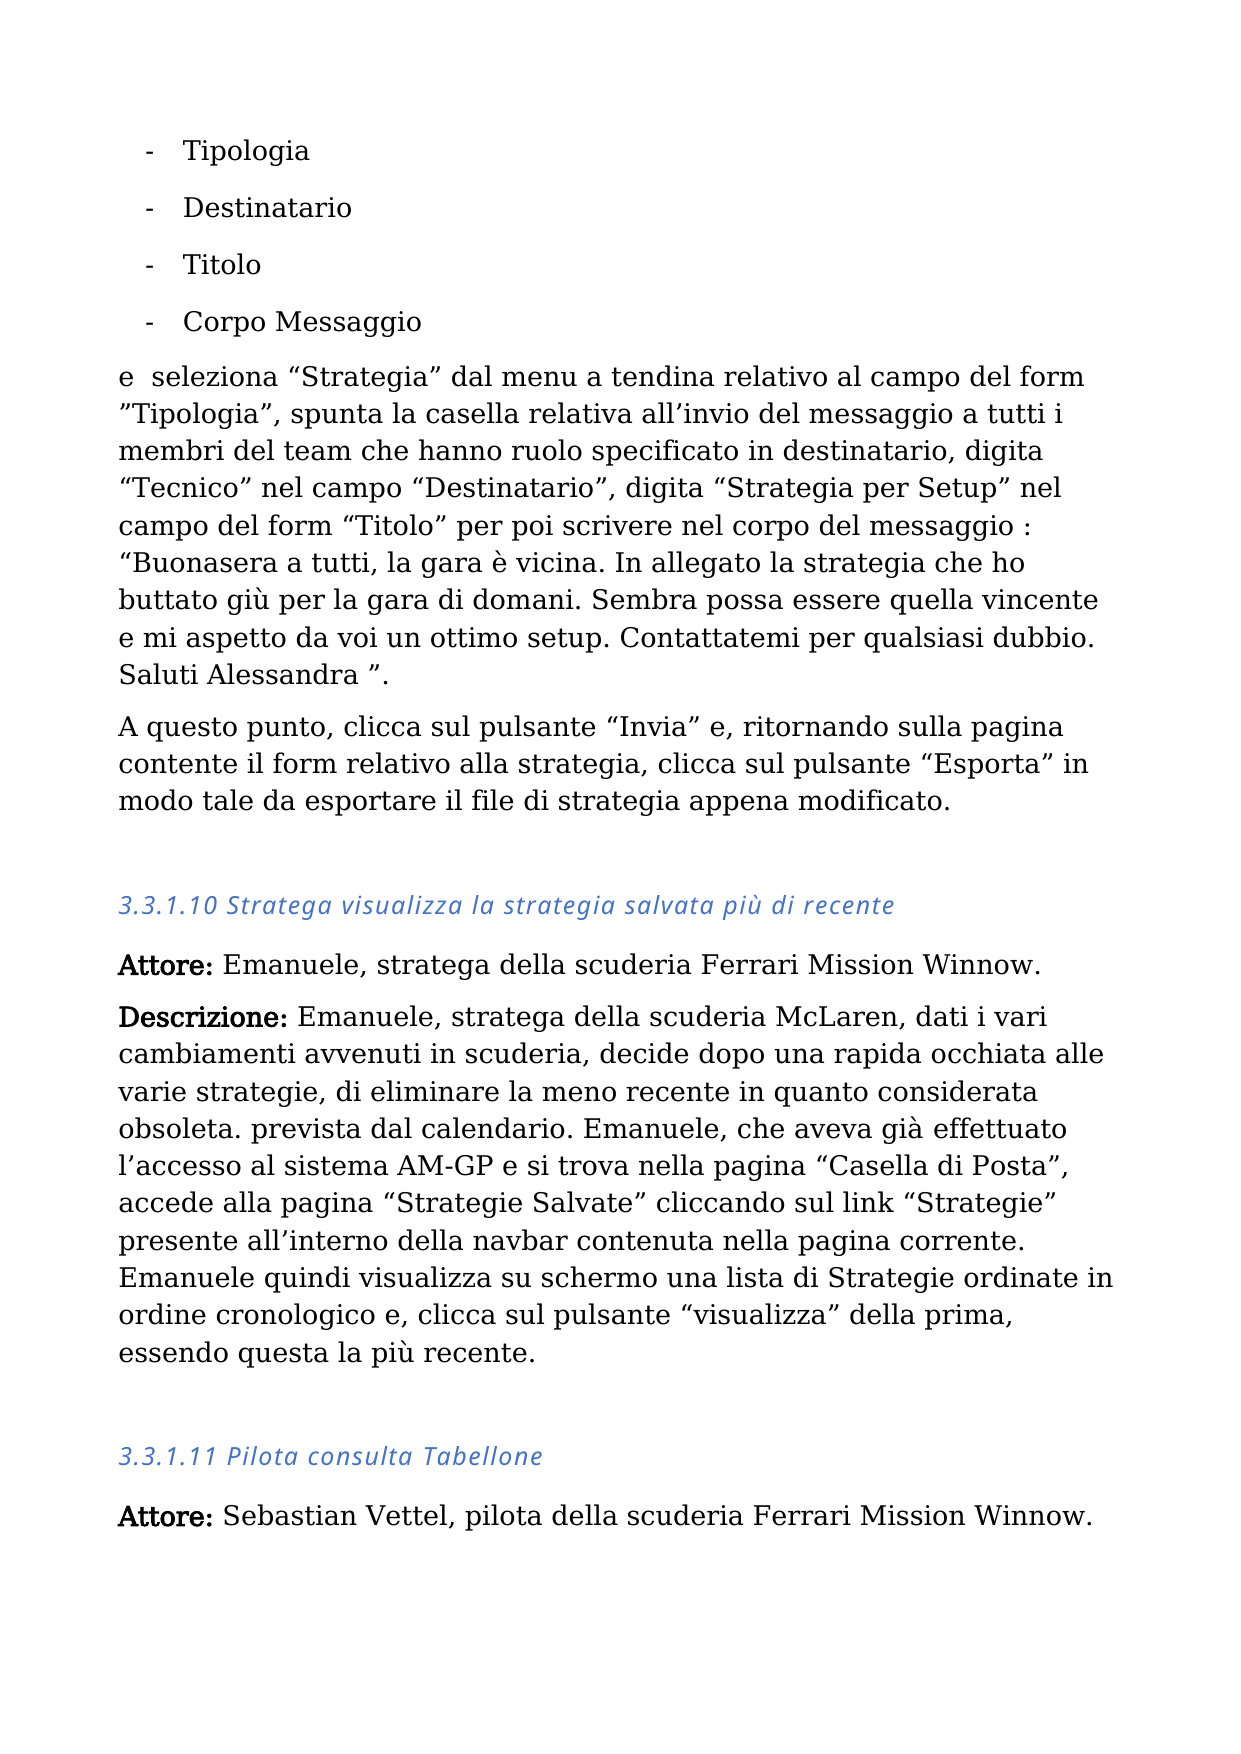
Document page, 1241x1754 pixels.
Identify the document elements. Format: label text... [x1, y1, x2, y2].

subtitle 3.3.1.11 Pilota consulta Tabellone [118, 1439, 1122, 1473]
subtitle 3.3.1.10 Stratega visualizza la strategia salvata più di recente [118, 888, 1122, 922]
text e seleziona “Strategia” dal menu a tendina relativo al campo del form ”Tipologia”, spunta la casella relativa all’invio del messaggio a tutti i membri del team che hanno ruolo specificato in destinatario, digita “Tecnico” nel campo “Destinatario”, digita “Strategia per Setup” nel campo del form “Titolo” per poi scrivere nel corpo del messaggio : “Buonasera a tutti, la gara è vicina. In allegato la strategia che ho buttato giù per la gara di domani. Sembra possa essere quella vincente e mi aspetto da voi un ottimo setup. Contattatemi per qualsiasi dubbio. Saluti Alessandra ”. [118, 359, 1122, 690]
text Attore: Emanuele, stratega della scuderia Ferrari Mission Winnow. [118, 948, 1122, 980]
text Attore: Sebastian Vettel, pilota della scuderia Ferrari Mission Winnow. [118, 1499, 1122, 1531]
list Titolo [145, 245, 1122, 282]
list Destinatario [145, 188, 1122, 225]
list Tipologia [145, 131, 1122, 168]
text Descrizione: Emanuele, stratega della scuderia McLaren, dati i vari cambiamenti avvenuti in scuderia, decide dopo una rapida occhiata alle varie strategie, di eliminare la meno recente in quanto considerata obsoleta. prevista dal calendario. Emanuele, che aveva già effettuato l’accesso al sistema AM-GP e si trova nella pagina “Casella di Posta”, accede alla pagina “Strategie Salvate” cliccando sul link “Strategie” presente all’interno della navbar contenuta nella pagina corrente. Emanuele quindi visualizza su schermo una lista di Strategie ordinate in ordine cronologico e, clicca sul pulsante “visualizza” della prima, essendo questa la più recente. [118, 999, 1122, 1368]
list Corpo Messaggio [145, 302, 1122, 339]
text A questo punto, clicca sul pulsante “Invia” e, ritornando sulla pagina contente il form relativo alla strategia, clicca sul pulsante “Esporta” in modo tale da esportare il file di strategia appena modificato. [118, 709, 1122, 816]
